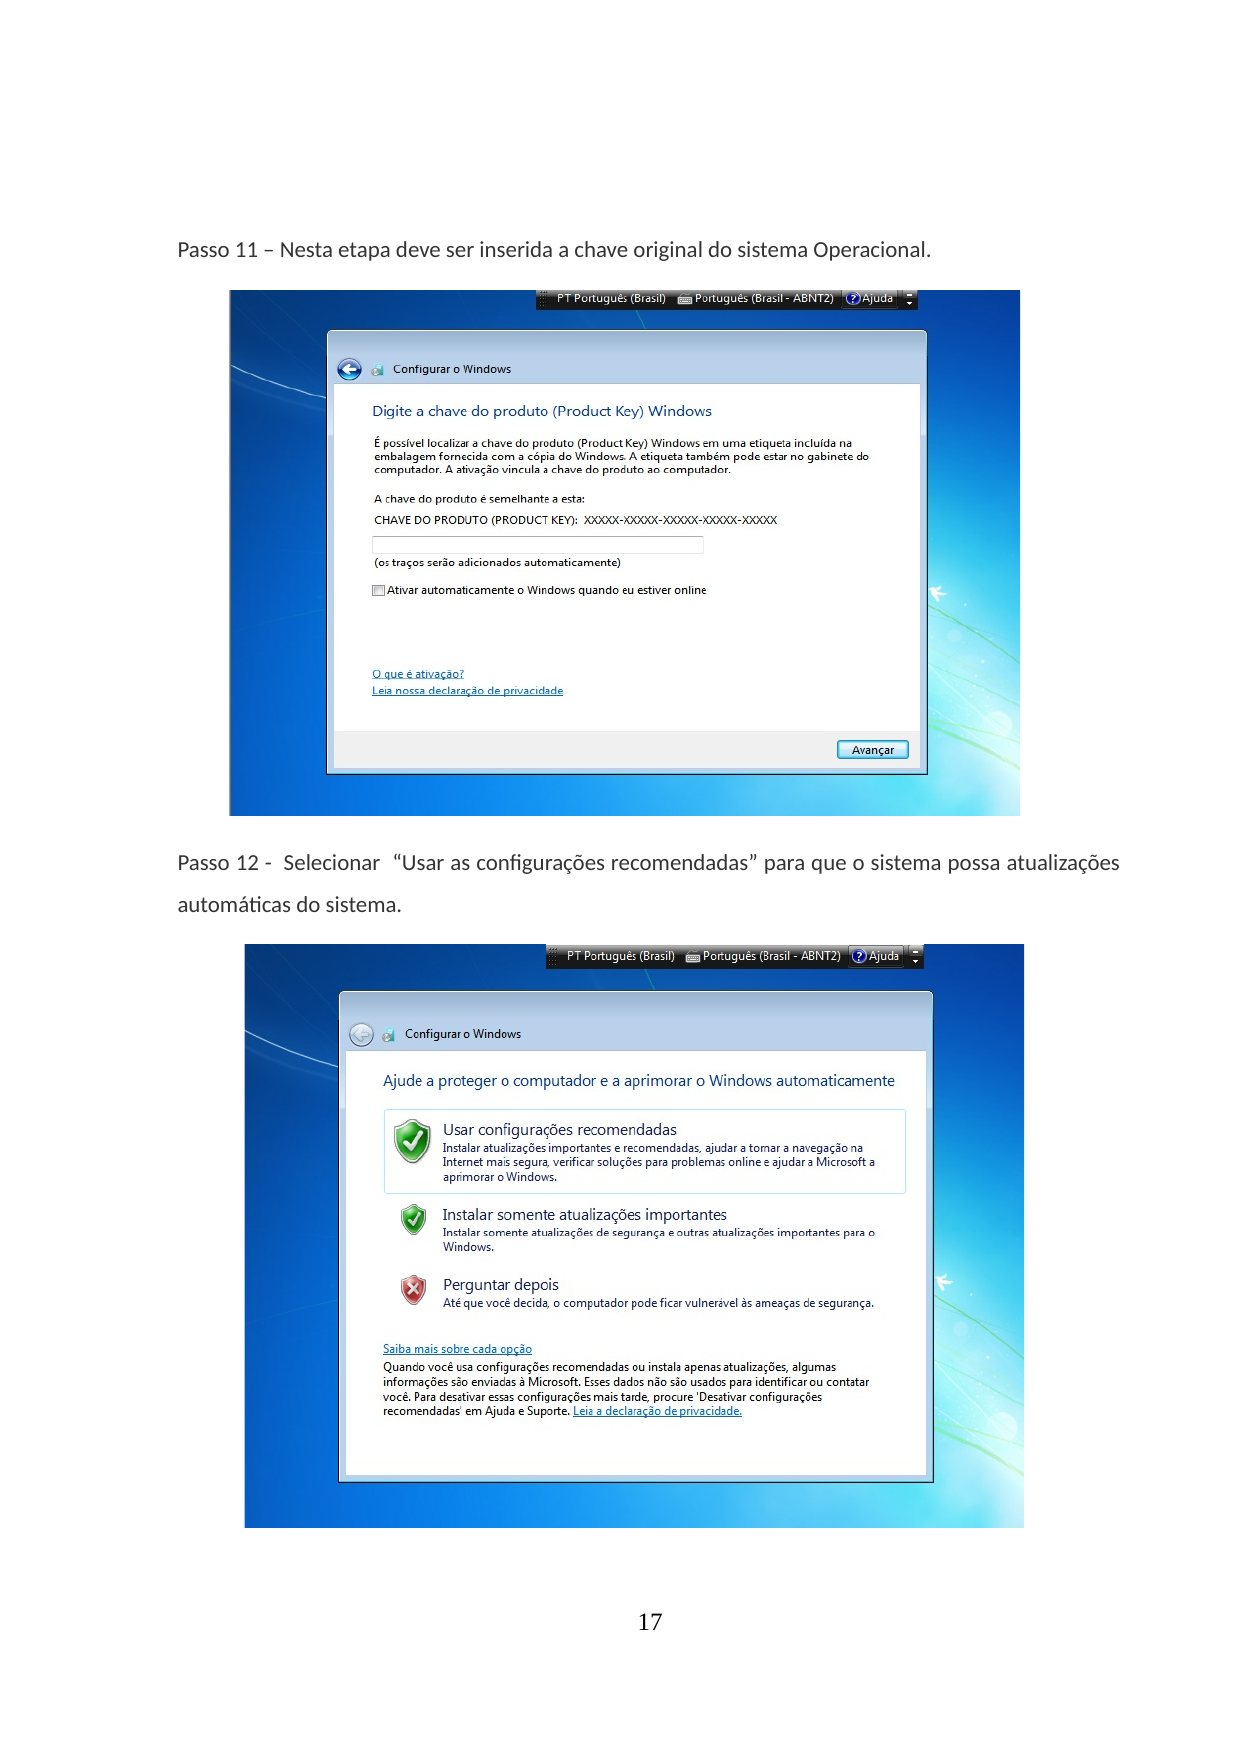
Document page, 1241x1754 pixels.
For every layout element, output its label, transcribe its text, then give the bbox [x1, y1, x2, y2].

text Passo 12 - Selecionar “Usar as configurações recomendadas” para que o sistema possa atualizações automáticas do sistema. [177, 848, 1122, 918]
picture [244, 944, 1025, 1528]
picture [228, 290, 1021, 816]
text Passo 11 – Nesta etapa deve ser inserida a chave original do sistema Operacional. [177, 235, 1122, 263]
